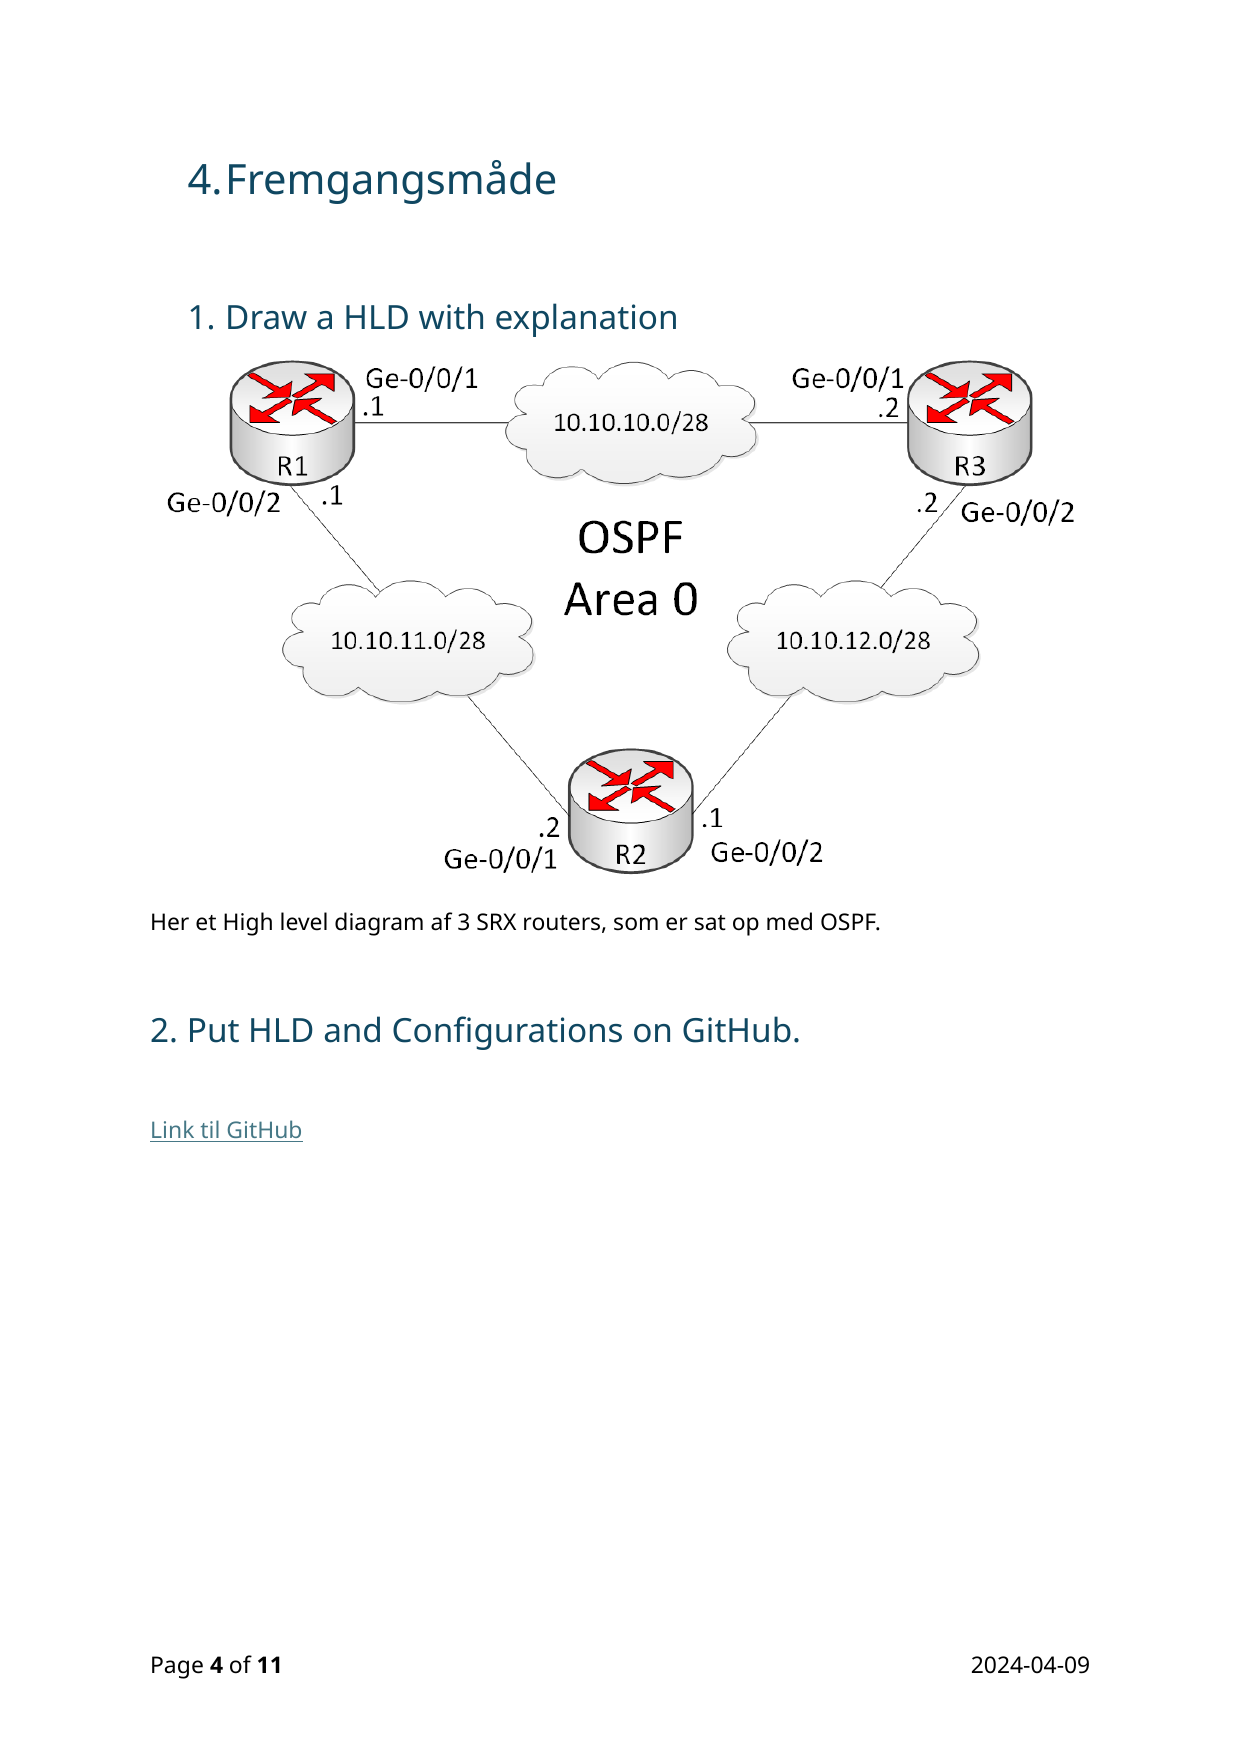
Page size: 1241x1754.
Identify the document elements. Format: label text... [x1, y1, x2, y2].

subtitle Draw a HLD with explanation [187, 293, 1090, 339]
picture [150, 350, 1091, 892]
text Her et High level diagram af 3 SRX routers, som er sat op med OSPF. [150, 892, 1090, 937]
text Link til GitHub [150, 1114, 1090, 1146]
subtitle 2. Put HLD and Configurations on GitHub. [150, 1007, 1090, 1052]
subtitle Fremgangsmåde [187, 150, 1090, 207]
